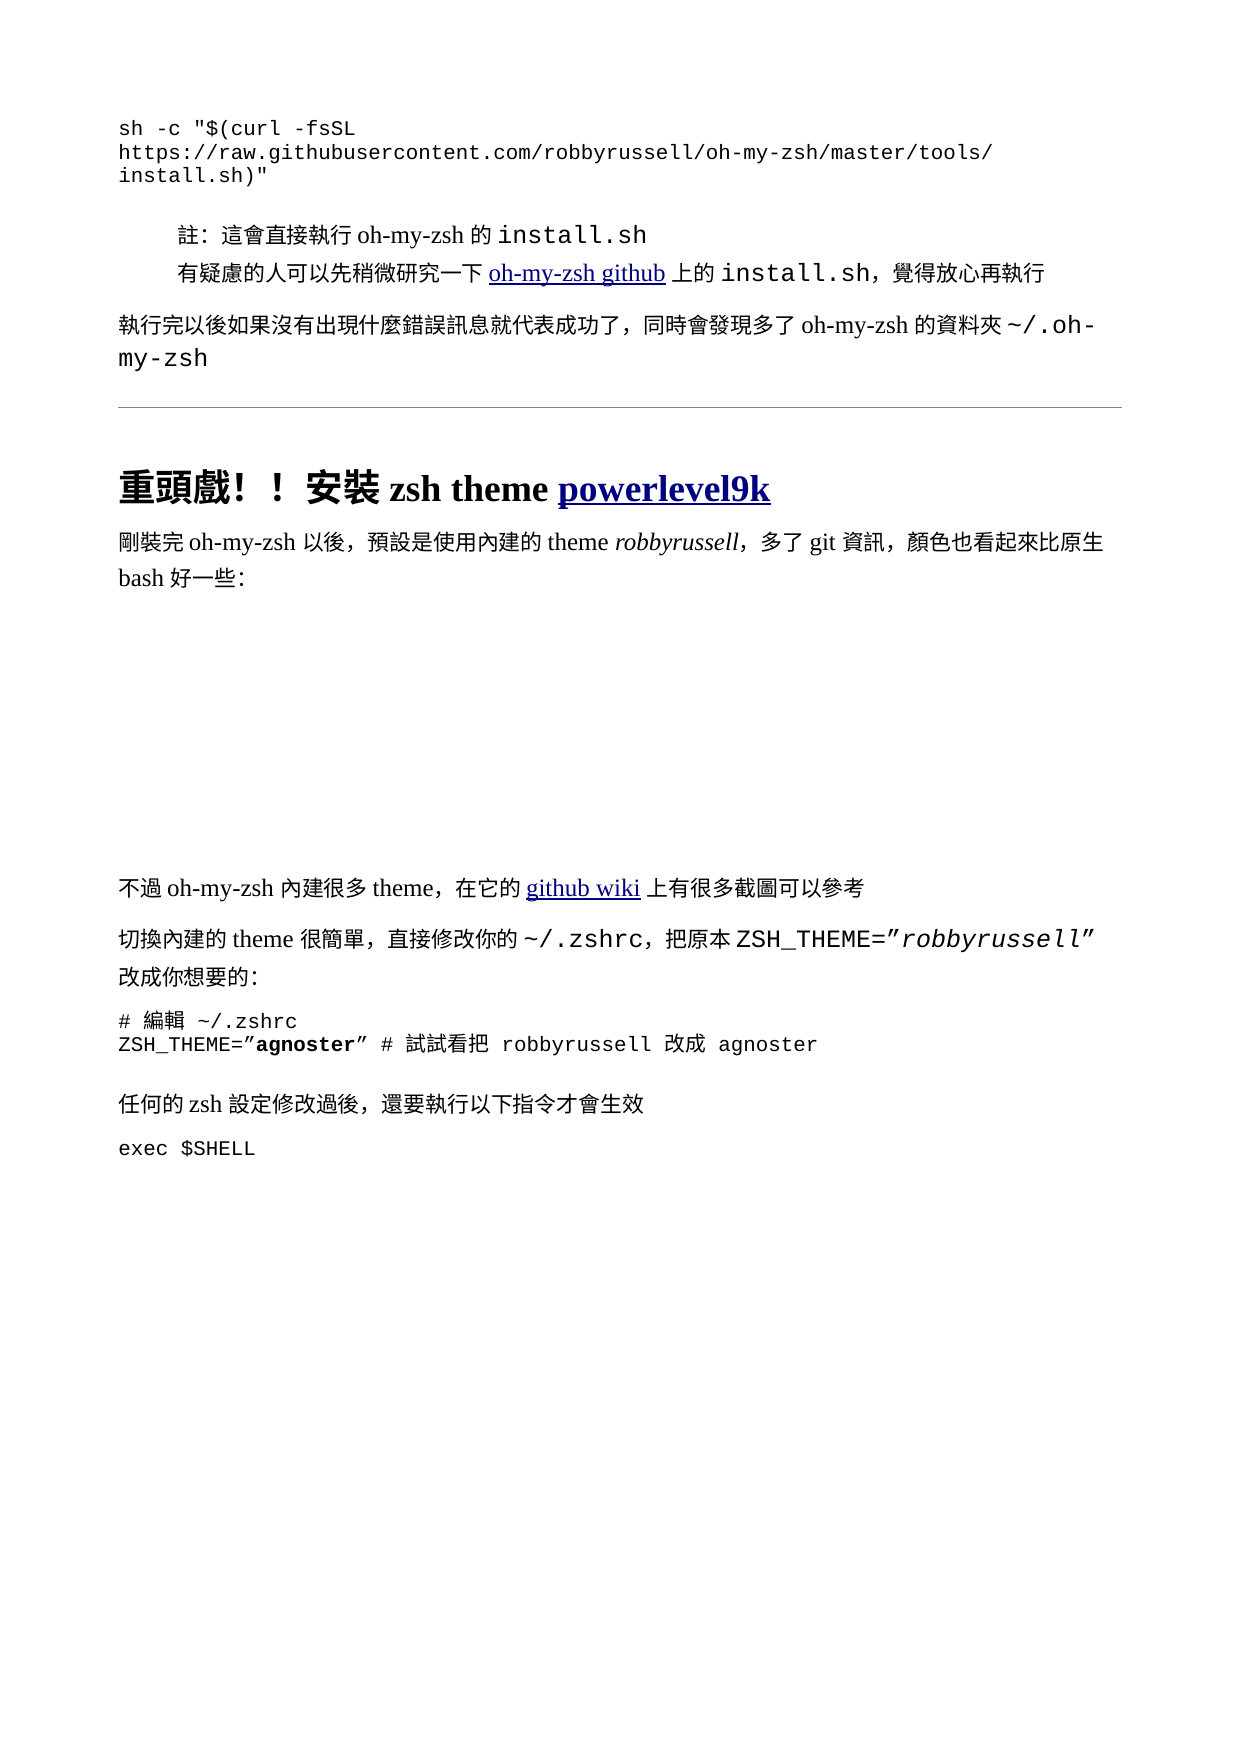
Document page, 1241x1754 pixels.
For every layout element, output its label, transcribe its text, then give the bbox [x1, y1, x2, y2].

text 任何的 zsh 設定修改過後，還要執行以下指令才會生效 [118, 1087, 1122, 1119]
text 註：這會直接執行 oh-my-zsh 的 install.sh 有疑慮的人可以先稍微研究一下 oh-my-zsh github 上的 install.sh，覺得放心再執行 [177, 218, 1063, 289]
text sh -c "$(curl -fsSL https://raw.githubusercontent.com/robbyrussell/oh-my-zsh/master/tools/install.sh)" [118, 118, 1122, 189]
text # 編輯 ~/.zshrc [118, 1011, 1122, 1034]
text exec $SHELL [118, 1138, 1122, 1162]
text ZSH_THEME=”agnoster” # 試試看把 robbyrussell 改成 agnoster [118, 1034, 1122, 1058]
text 執行完以後如果沒有出現什麼錯誤訊息就代表成功了，同時會發現多了 oh-my-zsh 的資料夾 ~/.oh-my-zsh [118, 308, 1122, 374]
text 切換內建的 theme 很簡單，直接修改你的 ~/.zshrc，把原本 ZSH_THEME=”robbyrussell” 改成你想要的： [118, 922, 1122, 991]
subtitle 重頭戲！！安裝 zsh theme powerlevel9k [118, 458, 1122, 512]
text 剛裝完 oh-my-zsh 以後，預設是使用內建的 theme robbyrussell，多了 git 資訊，顏色也看起來比原生 bash 好一些： [118, 524, 1122, 592]
text 不過 oh-my-zsh 內建很多 theme，在它的 github wiki 上有很多截圖可以參考 [118, 871, 1122, 903]
